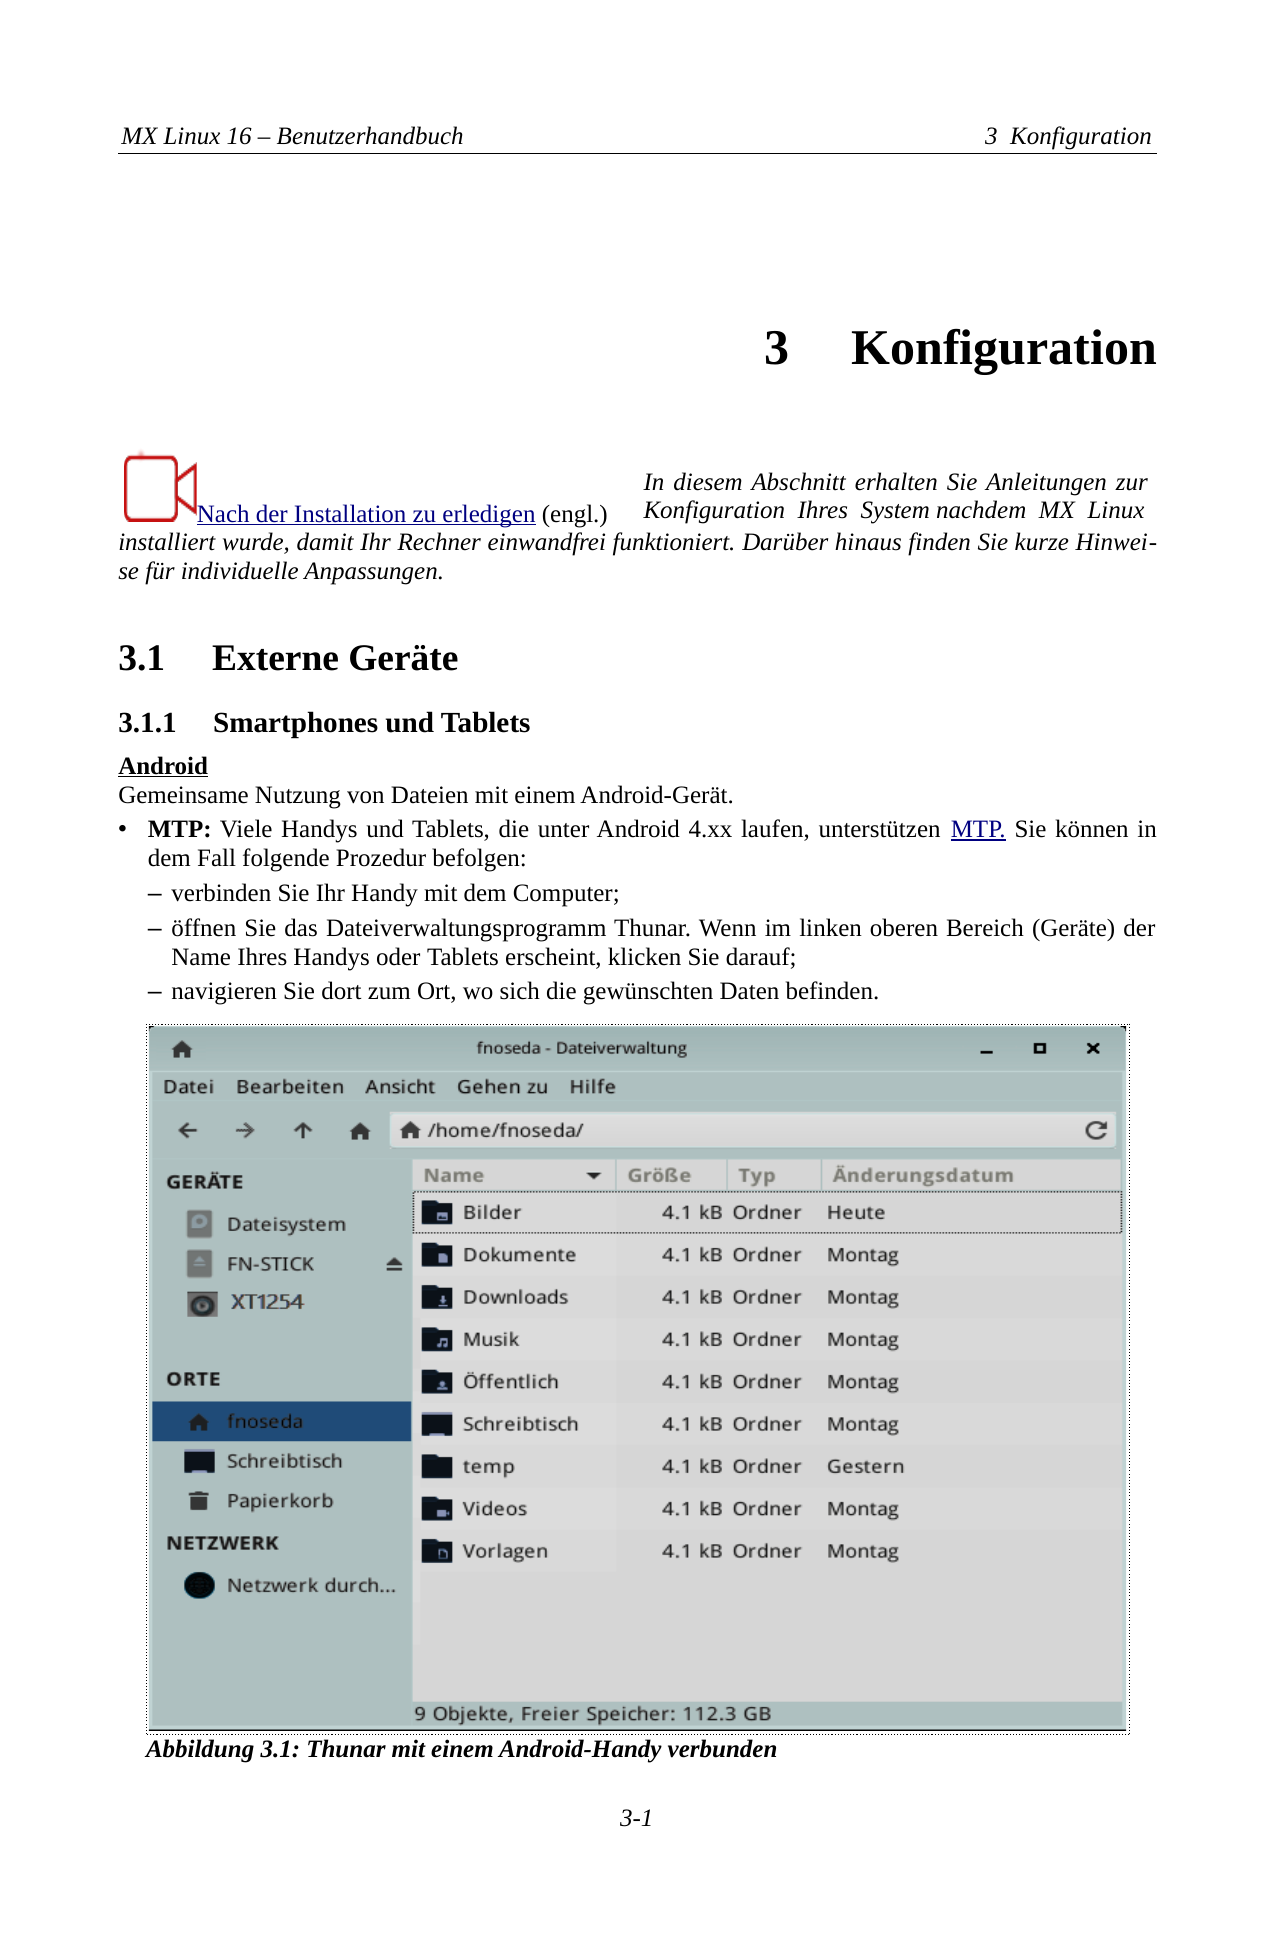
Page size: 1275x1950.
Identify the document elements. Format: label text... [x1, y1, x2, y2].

table_header In diesem Abschnitt erhalten Sie Anleitungen zur Konfiguration Ihres System nachdem MX Linux [638, 431, 1157, 527]
list navigieren Sie dort zum Ort, wo sich die gewünschten Daten befinden. [148, 976, 1157, 1005]
list MTP: Viele Handys und Tablets, die unter Android 4.xx laufen, unterstützen MTP. Sie können in dem Fall folgende Prozedur befolgen: [118, 814, 1157, 872]
picture [148, 1026, 1127, 1731]
text Android [118, 751, 1157, 780]
subtitle 3.1 Externe Geräte [118, 635, 1157, 678]
picture [124, 437, 197, 522]
table_header Nach der Installation zu erledigen (engl.) [118, 431, 637, 527]
text Abbildung 3.1: Thunar mit einem Android-Handy verbunden [146, 1023, 1129, 1763]
list öffnen Sie das Dateiverwaltungsprogramm Thunar. Wenn im linken oberen Bereich (Geräte) der Name Ihres Handys oder Tablets erscheint, klicken Sie darauf; [148, 913, 1157, 970]
subtitle 3.1.1 Smartphones und Tablets [118, 705, 1157, 738]
subtitle 3 Konfiguration [118, 318, 1157, 376]
text installiert wurde, damit Ihr Rechner einwandfrei funktioniert. Darüber hinaus finden Sie kurze Hinwei­se für individuelle Anpassungen. [118, 527, 1157, 585]
text Gemeinsame Nutzung von Dateien mit einem Android-Gerät. [118, 780, 1157, 808]
list verbinden Sie Ihr Handy mit dem Computer; [148, 878, 1157, 907]
